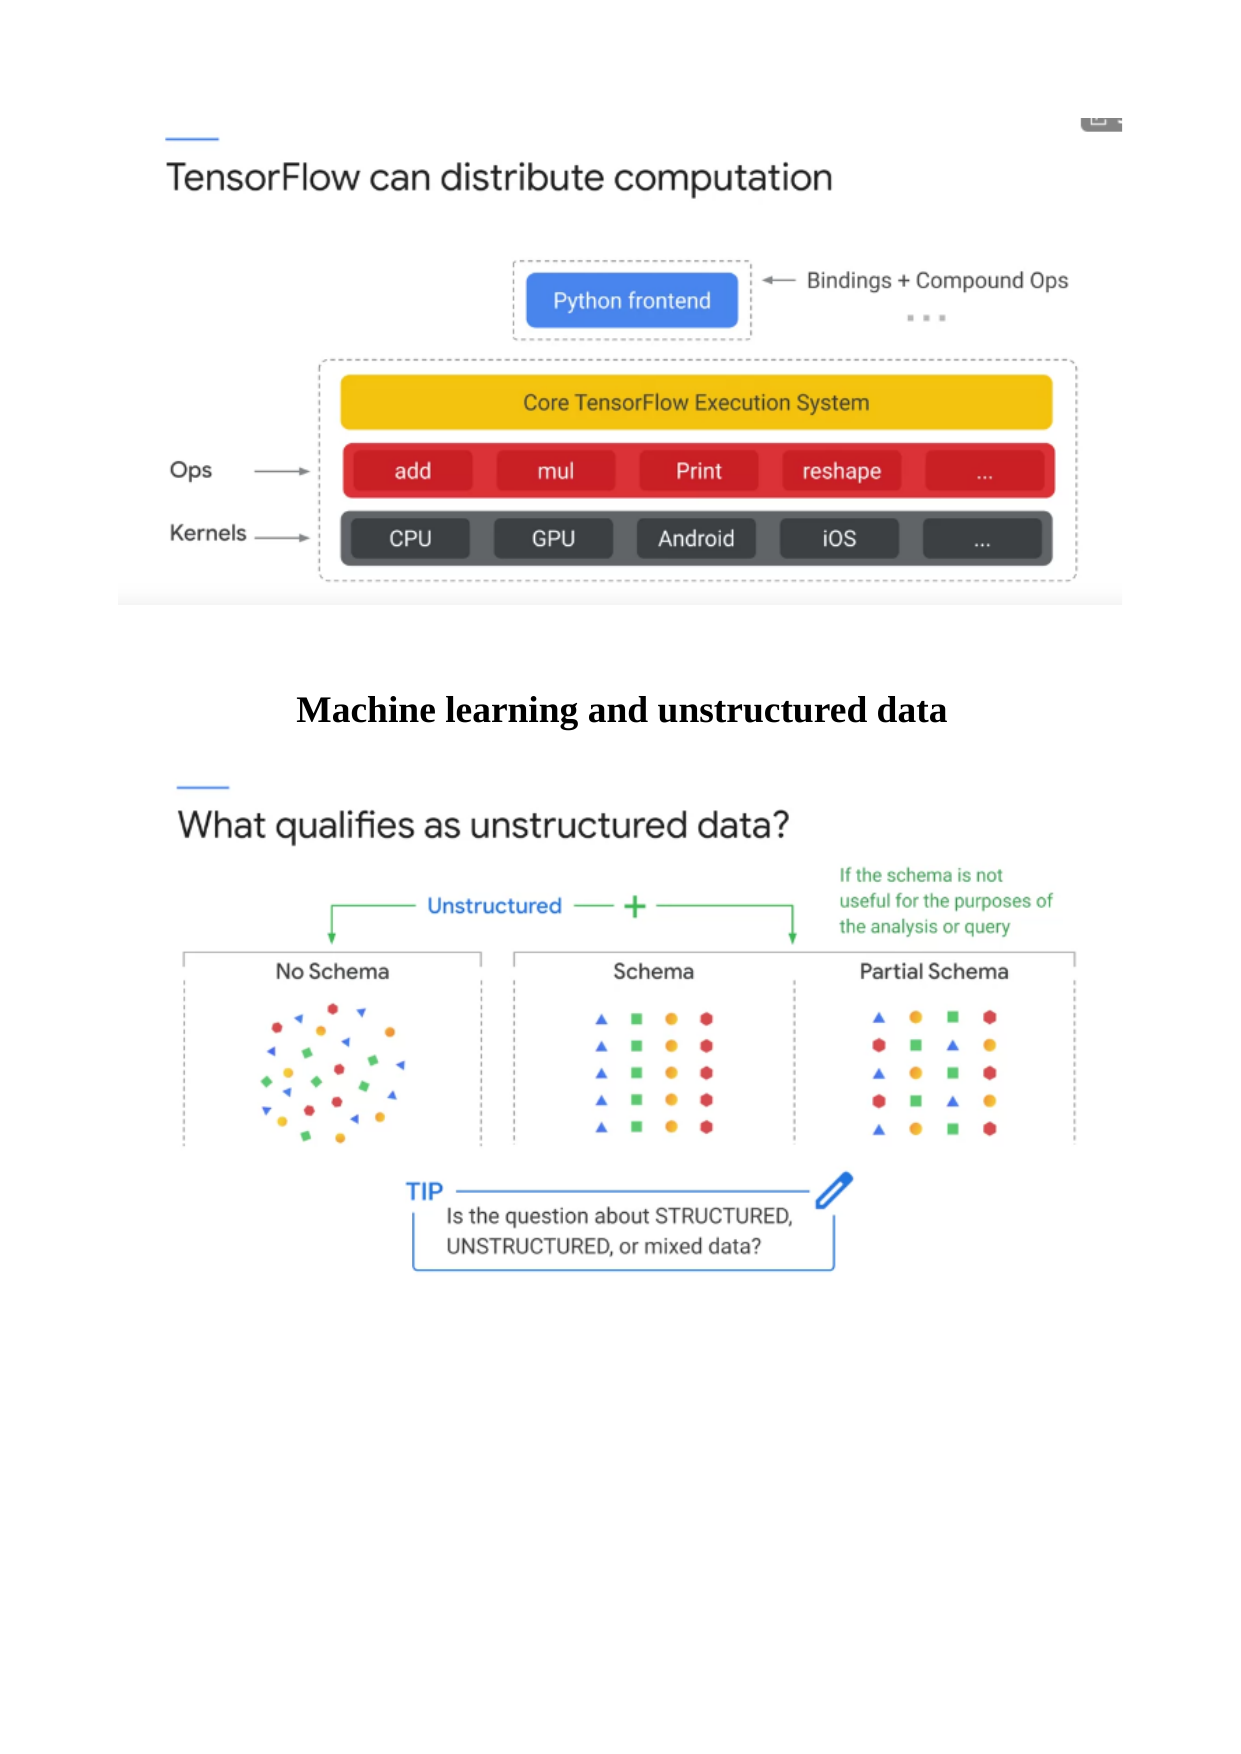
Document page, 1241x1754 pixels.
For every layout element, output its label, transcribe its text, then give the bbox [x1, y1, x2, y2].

picture [118, 771, 1123, 1286]
picture [118, 118, 1123, 605]
subtitle Machine learning and unstructured data [118, 687, 1122, 730]
